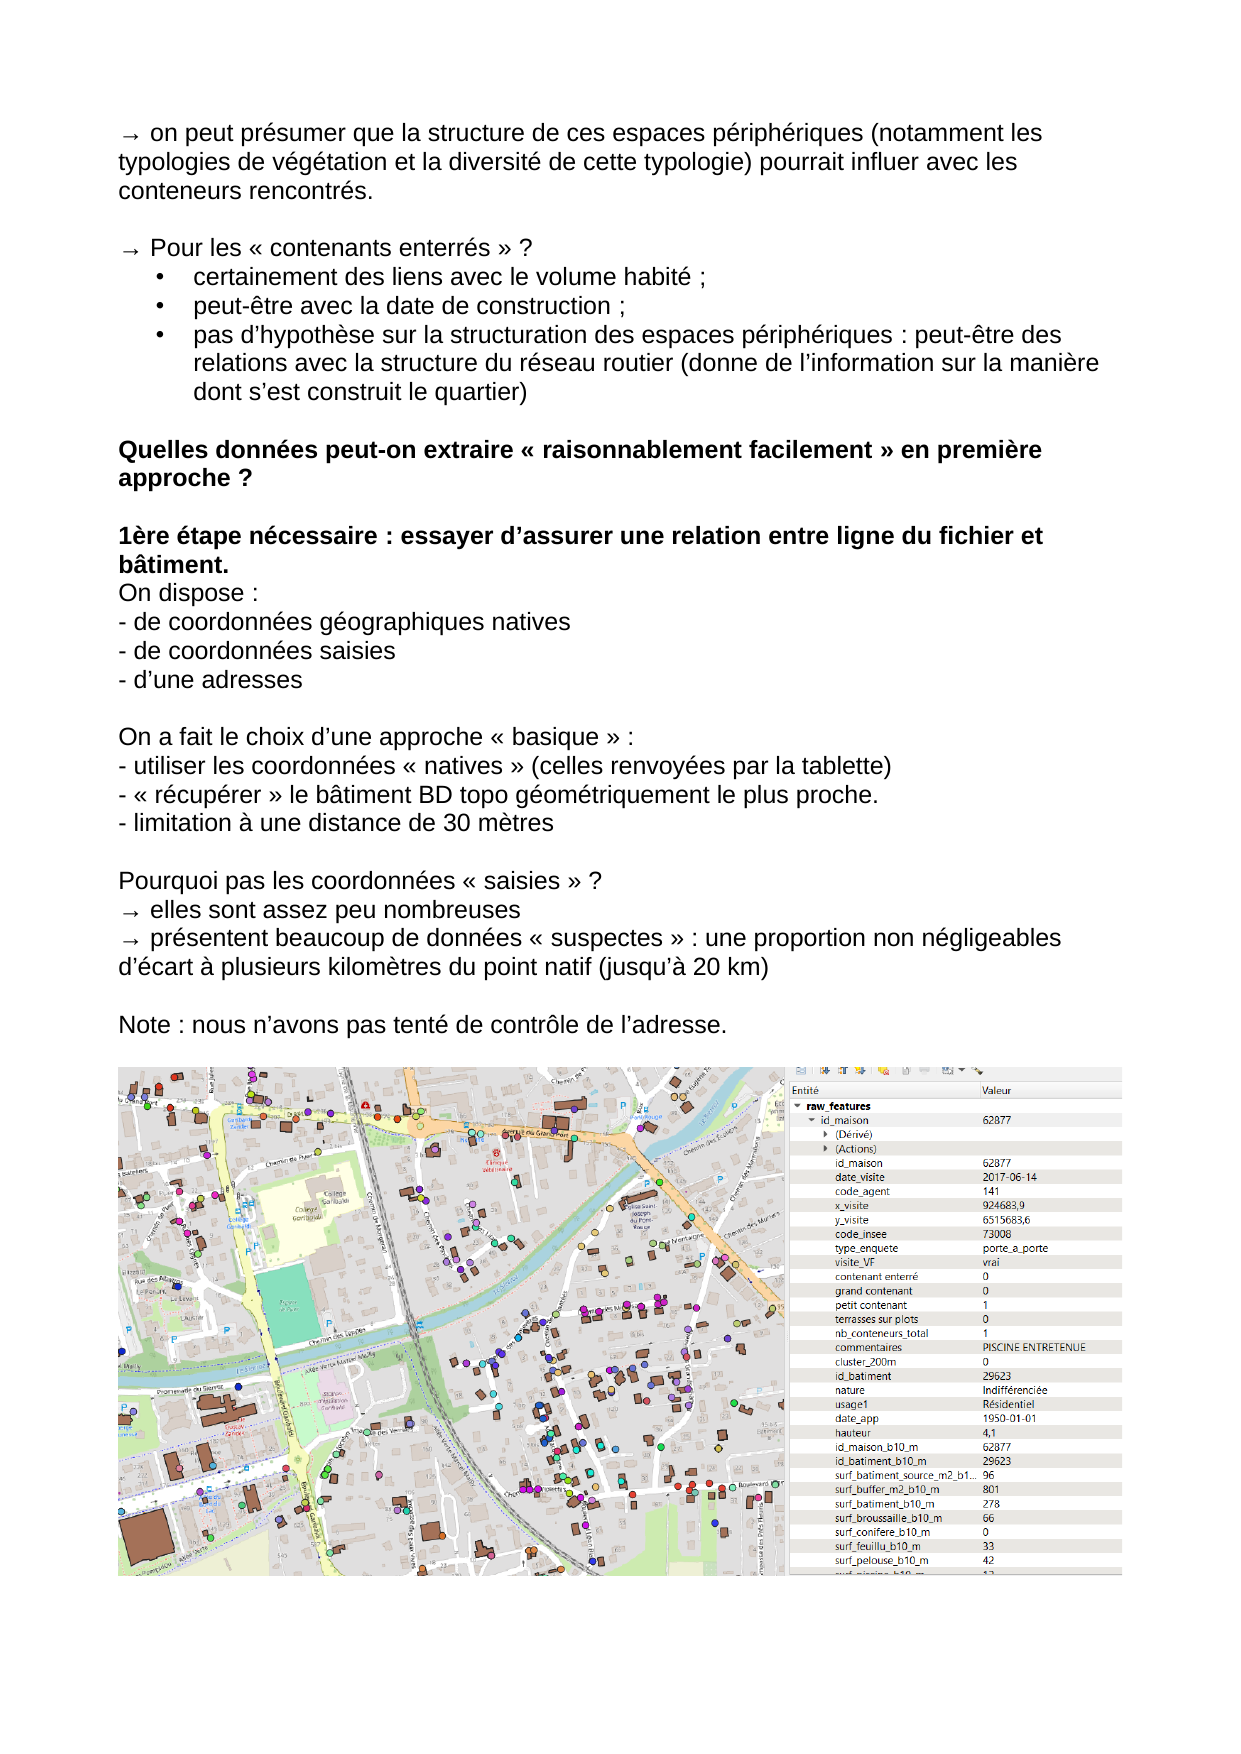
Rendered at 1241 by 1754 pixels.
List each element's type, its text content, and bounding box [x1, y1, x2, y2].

list certainement des liens avec le volume habité ; [156, 262, 1122, 291]
picture [118, 1067, 1123, 1576]
text → présentent beaucoup de données « suspectes » : une proportion non négligeables d’écart à plusieurs kilomètres du point natif (jusqu’à 20 km) [118, 923, 1122, 981]
text On a fait le choix d’une approche « basique » : [118, 722, 1122, 751]
list peut-être avec la date de construction ; [156, 291, 1122, 319]
text → on peut présumer que la structure de ces espaces périphériques (notamment les typologies de végétation et la diversité de cette typologie) pourrait influer avec les conteneurs rencontrés. [118, 118, 1122, 204]
text - de coordonnées saisies [118, 636, 1122, 665]
text → Pour les « contenants enterrés » ? [118, 233, 1122, 262]
list pas d’hypothèse sur la structuration des espaces périphériques : peut-être des relations avec la structure du réseau routier (donne de l’information sur la manière dont s’est construit le quartier) [156, 319, 1122, 406]
text On dispose : [118, 578, 1122, 607]
text - « récupérer » le bâtiment BD topo géométriquement le plus proche. [118, 780, 1122, 808]
text Pourquoi pas les coordonnées « saisies » ? [118, 866, 1122, 895]
text 1ère étape nécessaire : essayer d’assurer une relation entre ligne du fichier et bâtiment. [118, 521, 1122, 578]
text Quelles données peut-on extraire « raisonnablement facilement » en première approche ? [118, 435, 1122, 492]
text → elles sont assez peu nombreuses [118, 895, 1122, 923]
text - limitation à une distance de 30 mètres [118, 808, 1122, 837]
text - utiliser les coordonnées « natives » (celles renvoyées par la tablette) [118, 751, 1122, 780]
text Note : nous n’avons pas tenté de contrôle de l’adresse. [118, 1010, 1122, 1038]
text - d’une adresses [118, 665, 1122, 693]
text - de coordonnées géographiques natives [118, 607, 1122, 636]
